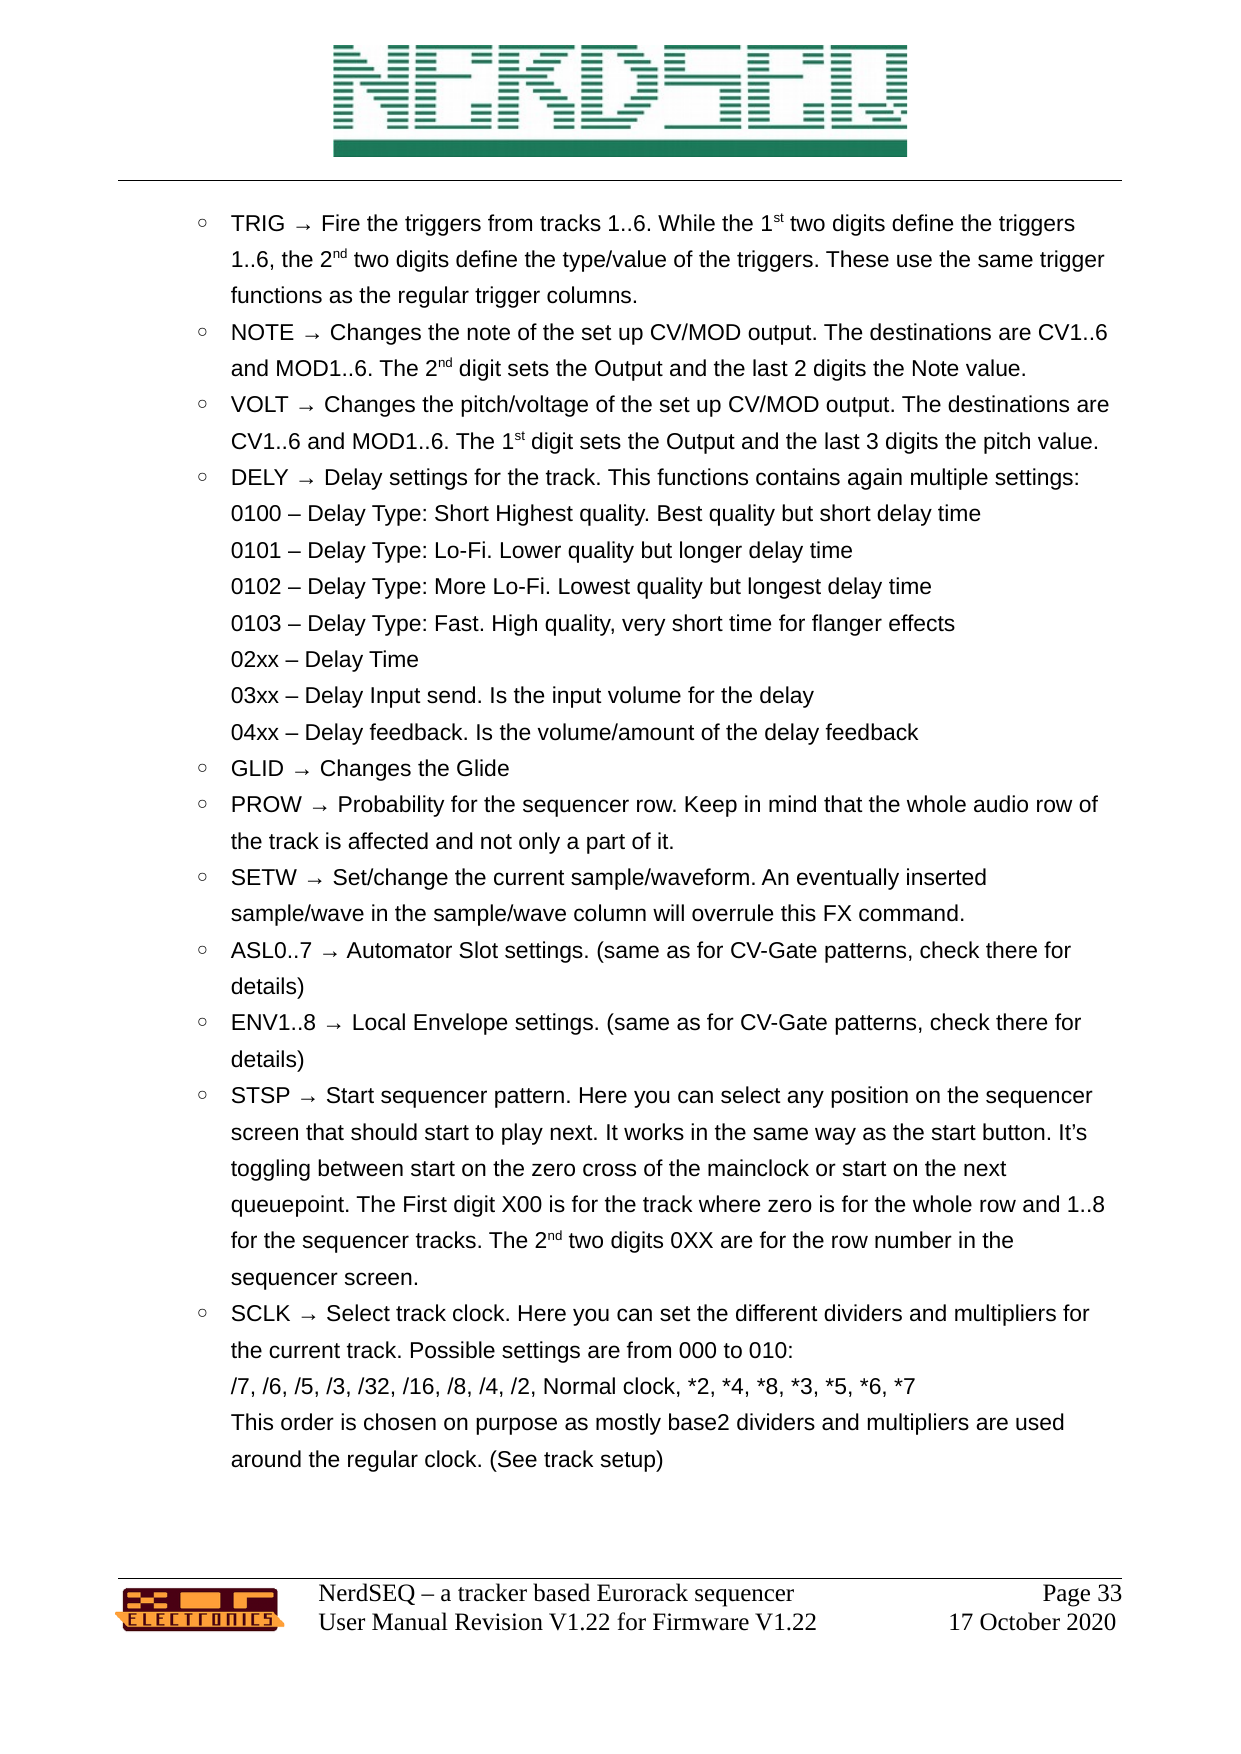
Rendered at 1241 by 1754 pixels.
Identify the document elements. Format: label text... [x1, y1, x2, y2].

list GLID → Changes the Glide [193, 755, 1122, 781]
list NOTE → Changes the note of the set up CV/MOD output. The destinations are CV1..6 and MOD1..6. The 2nd digit sets the Output and the last 2 digits the Note value. [193, 319, 1122, 381]
list ASL0..7 → Automator Slot settings. (same as for CV-Gate patterns, check there for details) [193, 937, 1122, 999]
list 0100 – Delay Type: Short Highest quality. Best quality but short delay time [193, 500, 1122, 527]
list 04xx – Delay feedback. Is the volume/amount of the delay feedback [193, 718, 1122, 745]
list 02xx – Delay Time [193, 646, 1122, 672]
list 0101 – Delay Type: Lo-Fi. Lower quality but longer delay time [193, 537, 1122, 563]
picture [115, 1584, 285, 1634]
list ENV1..8 → Local Envelope settings. (same as for CV-Gate patterns, check there for details) [193, 1009, 1122, 1072]
list /7, /6, /5, /3, /32, /16, /8, /4, /2, Normal clock, *2, *4, *8, *3, *5, *6, *7 This order is chosen on purpose as mostly base2 dividers and multipliers are used around the regular clock. (See track setup) [193, 1373, 1122, 1472]
list 0102 – Delay Type: More Lo-Fi. Lowest quality but longest delay time [193, 573, 1122, 599]
list DELY → Delay settings for the track. This functions contains again multiple settings: [193, 464, 1122, 490]
list SCLK → Select track clock. Here you can set the different dividers and multipliers for the current track. Possible settings are from 000 to 010: [193, 1300, 1122, 1363]
list TRIG → Fire the triggers from tracks 1..6. While the 1st two digits define the triggers 1..6, the 2nd two digits define the type/value of the triggers. These use the same trigger functions as the regular trigger columns. [193, 209, 1122, 309]
list STSP → Start sequencer pattern. Here you can select any position on the sequencer screen that should start to play next. It works in the same way as the start button. It’s toggling between start on the zero cross of the mainclock or start on the next queuepoint. The First digit X00 is for the track where zero is for the whole row and 1..8 for the sequencer tracks. The 2nd two digits 0XX are for the row number in the sequencer screen. [193, 1082, 1122, 1290]
picture [333, 45, 908, 157]
list VOLT → Changes the pitch/voltage of the set up CV/MOD output. The destinations are CV1..6 and MOD1..6. The 1st digit sets the Output and the last 3 digits the pitch value. [193, 391, 1122, 454]
list 0103 – Delay Type: Fast. High quality, very short time for flanger effects [193, 609, 1122, 636]
list SETW → Set/change the current sample/waveform. An eventually inserted sample/wave in the sample/wave column will overrule this FX command. [193, 864, 1122, 927]
list PROW → Probability for the sequencer row. Keep in mind that the whole audio row of the track is affected and not only a part of it. [193, 791, 1122, 854]
list 03xx – Delay Input send. Is the input volume for the delay [193, 682, 1122, 708]
